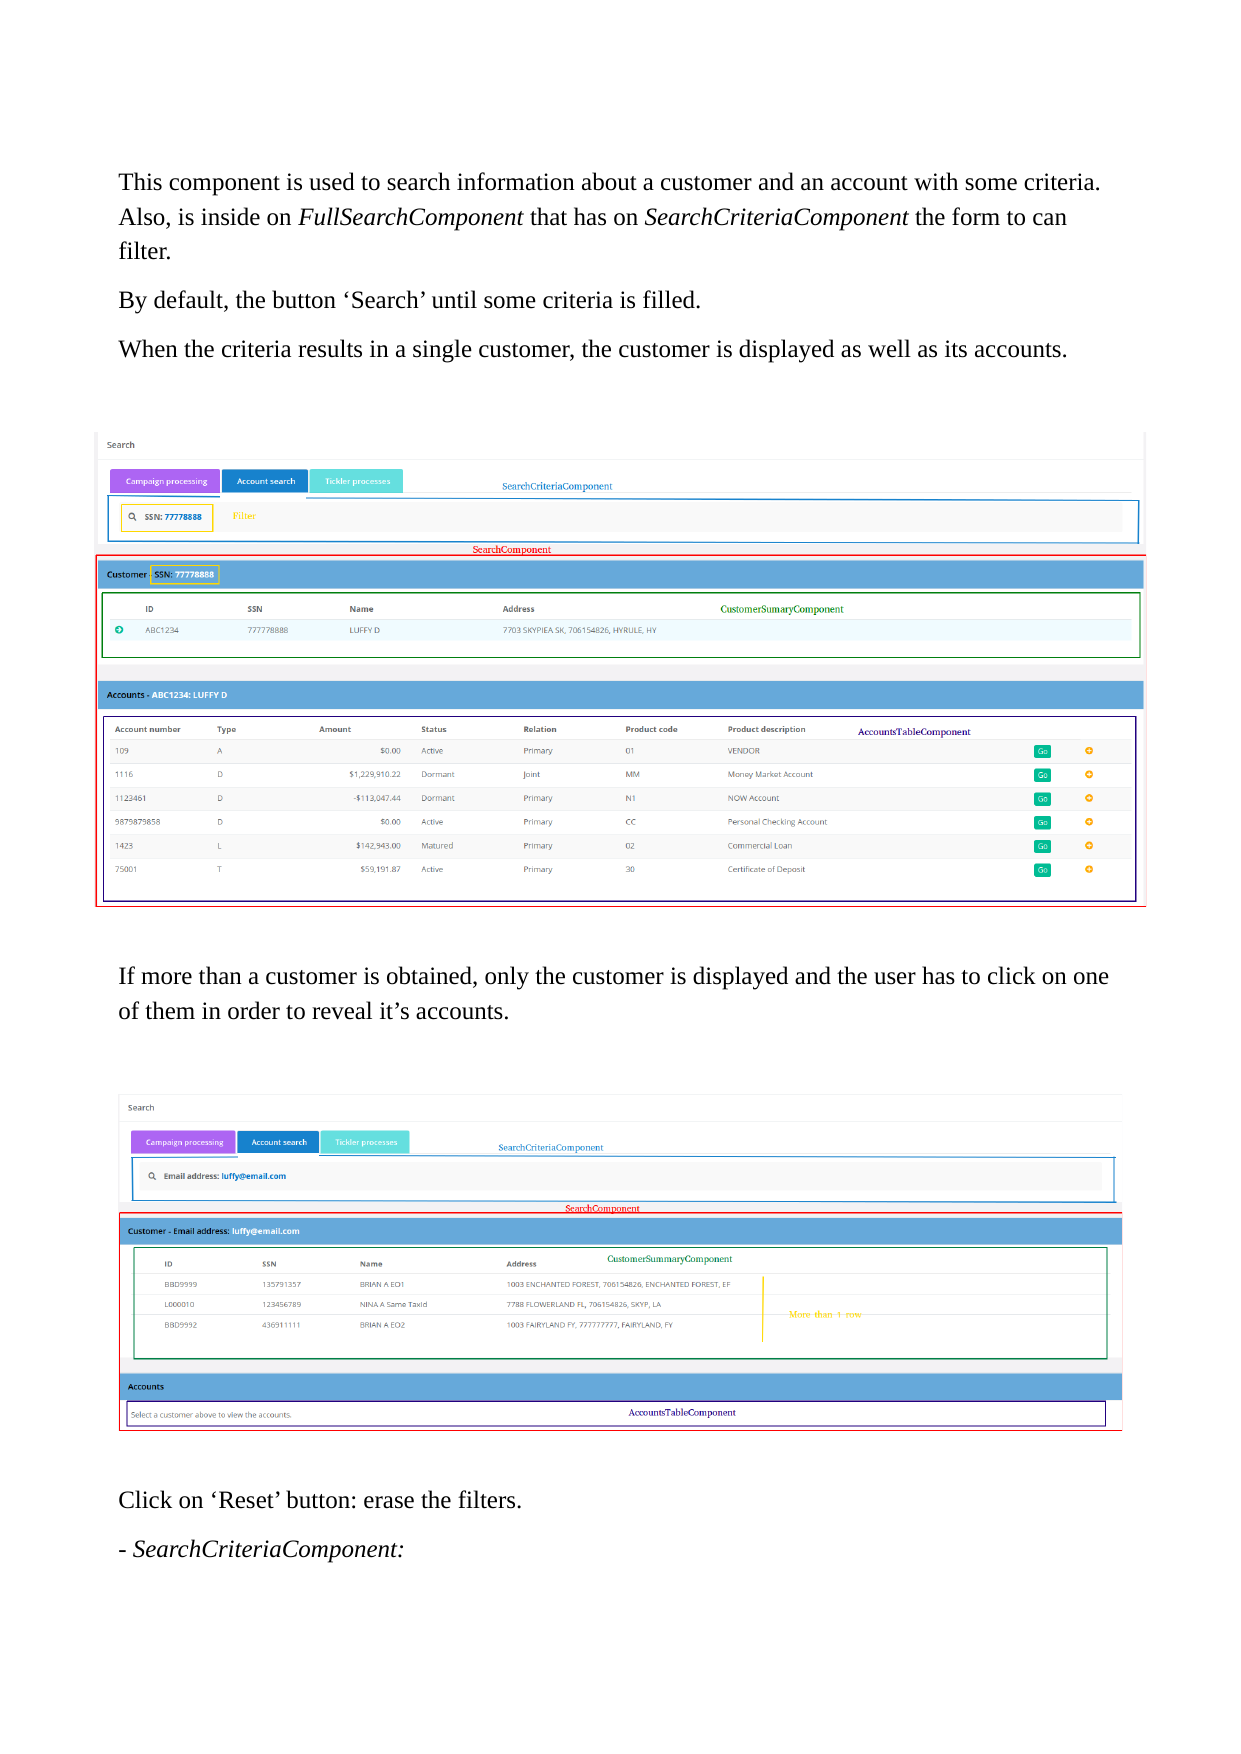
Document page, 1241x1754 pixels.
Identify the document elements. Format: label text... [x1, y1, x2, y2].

text When the criteria results in a single customer, the customer is displayed as well as its accounts. [118, 334, 1122, 363]
text If more than a customer is obtained, only the customer is displayed and the user has to click on one of them in order to reveal it’s accounts. [118, 961, 1122, 1025]
text Click on ‘Reset’ button: erase the filters. [118, 1485, 1122, 1514]
picture [118, 1094, 1123, 1431]
picture [94, 432, 1147, 907]
text This component is used to search information about a customer and an account with some criteria. Also, is inside on FullSearchComponent that has on SearchCriteriaComponent the form to can filter. [118, 167, 1122, 265]
text - SearchCriteriaComponent: [118, 1534, 1122, 1563]
text By default, the button ‘Search’ until some criteria is filled. [118, 285, 1122, 314]
